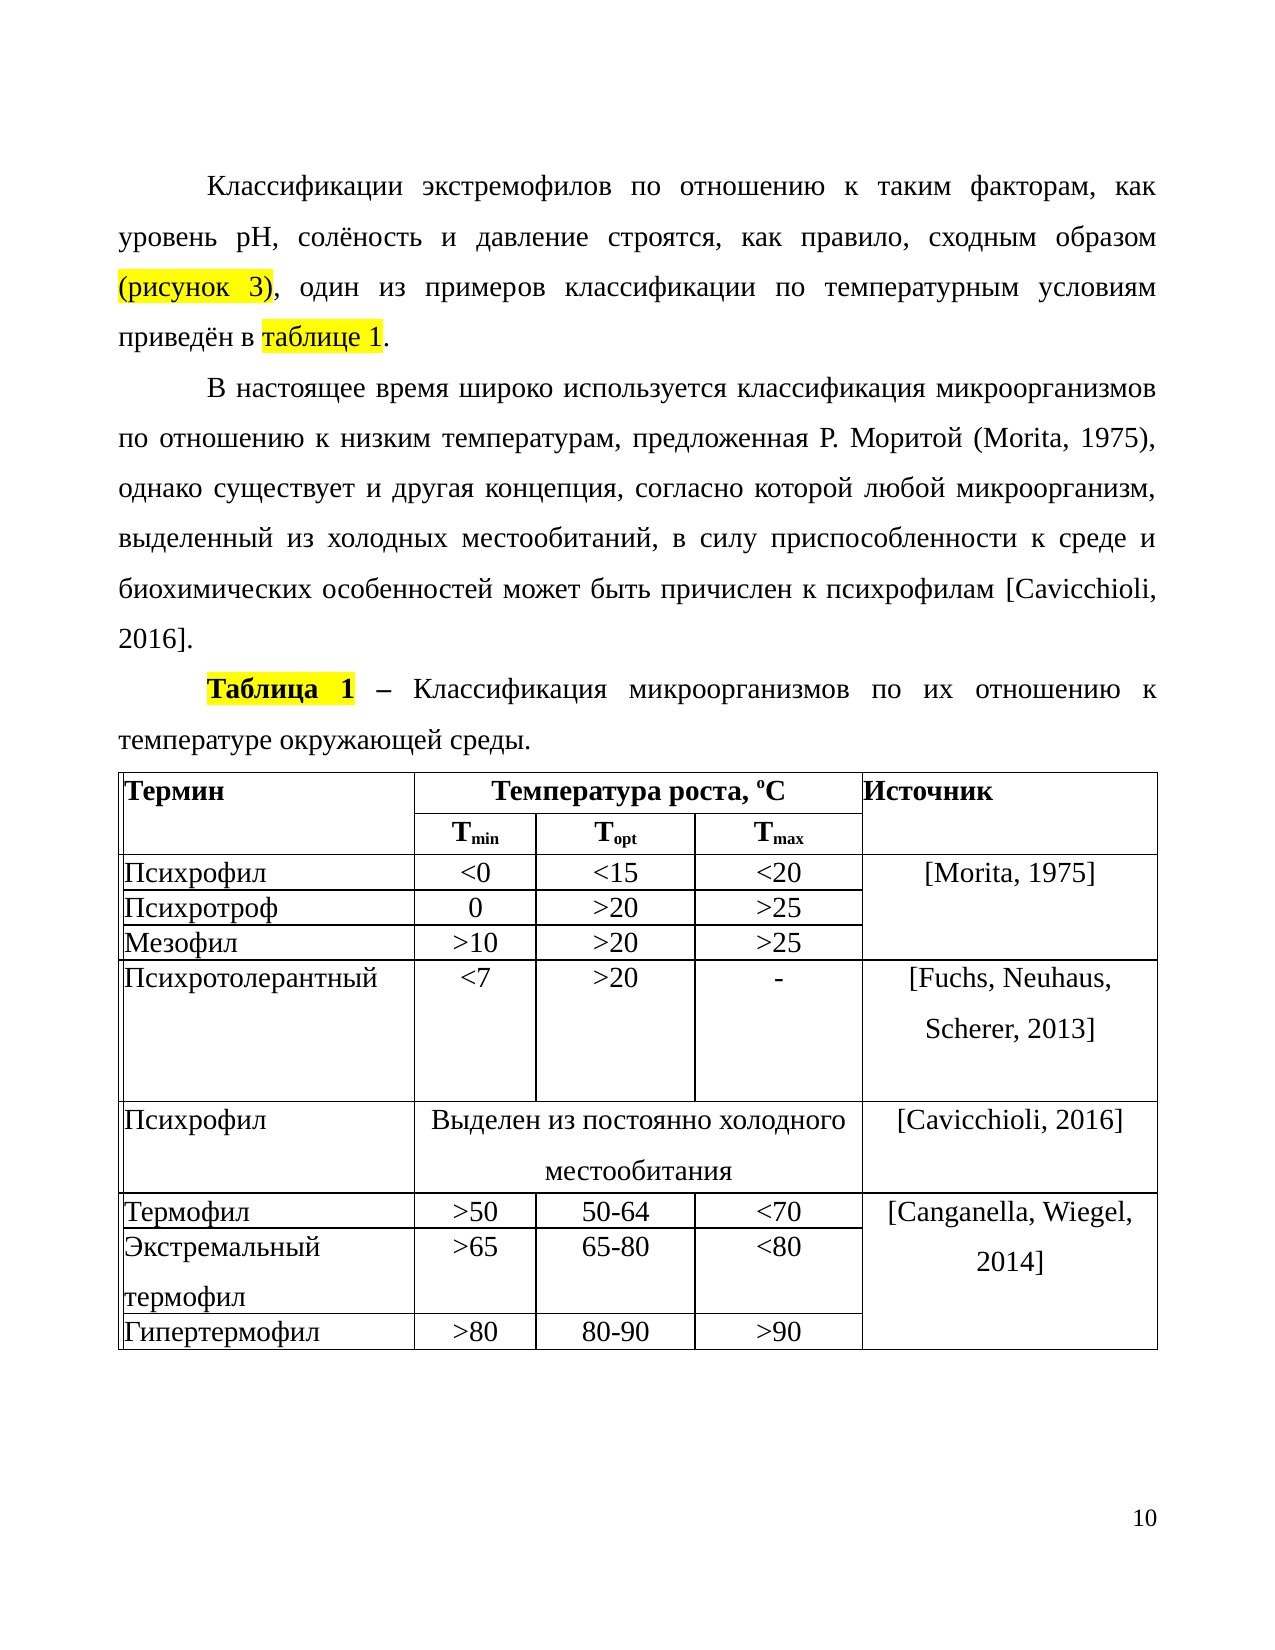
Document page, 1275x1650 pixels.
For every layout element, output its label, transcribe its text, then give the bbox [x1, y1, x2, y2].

table_cell Психротроф [124, 891, 414, 924]
table_cell >80 [415, 1314, 535, 1349]
table_cell <7 [415, 961, 535, 1101]
table_cell Экстремальный термофил [124, 1229, 414, 1313]
table_header Температура роста, oC [415, 773, 862, 813]
table_header Термин [124, 773, 414, 854]
table_cell Topt [537, 814, 694, 854]
table_cell [Morita, 1975]⁠ [863, 855, 1157, 959]
table_cell - [696, 961, 862, 1101]
table_cell <0 [415, 855, 535, 889]
table_cell [119, 1102, 123, 1192]
table_header Источник [863, 773, 1157, 854]
table_cell [Cavicchioli, 2016]⁠ [863, 1102, 1157, 1192]
table_cell [119, 855, 123, 959]
table_cell Мезофил [124, 926, 414, 959]
table_cell >20 [537, 926, 694, 959]
table_cell [119, 961, 123, 1101]
table_cell <80 [696, 1229, 862, 1313]
table_cell >10 [415, 926, 535, 959]
table_cell <15 [537, 855, 694, 889]
table_cell >20 [537, 961, 694, 1101]
table_header [119, 773, 123, 854]
table_cell Психрофил [124, 1102, 414, 1192]
table_cell Выделен из постоянно холодного местообитания [415, 1102, 862, 1192]
table_cell <70 [696, 1194, 862, 1227]
text Таблица 1 – Классификация микроорганизмов по их отношению к температуре окружающей среды. [118, 672, 1157, 755]
table_cell Tmin [415, 814, 535, 854]
text В настоящее время широко используется классификация микроорганизмов по отношению к низким температурам, предложенная Р. Моритой (Morita, 1975), однако существует и другая концепция, согласно которой любой микроорганизм, выделенный из холодных местообитаний, в силу приспособленности к среде и биохимических особенностей может быть причислен к психрофилам [Cavicchioli, 2016]⁠. [118, 370, 1157, 655]
table_cell [119, 1194, 123, 1349]
table_cell 65-80 [537, 1229, 694, 1313]
table_cell 80-90 [537, 1314, 694, 1349]
table_cell Психротолерантный [124, 961, 414, 1101]
table_cell Гипертермофил [124, 1314, 414, 1349]
table_cell [Canganella, Wiegel, 2014]⁠ [863, 1194, 1157, 1349]
table_cell >20 [537, 891, 694, 924]
table_cell >50 [415, 1194, 535, 1227]
table_cell >25 [696, 891, 862, 924]
table_cell >90 [696, 1314, 862, 1349]
table_cell [Fuchs, Neuhaus, Scherer, 2013]⁠ [863, 961, 1157, 1101]
table_cell 50-64 [537, 1194, 694, 1227]
table_cell Психрофил [124, 855, 414, 889]
table_cell <20 [696, 855, 862, 889]
table_cell >65 [415, 1229, 535, 1313]
table_cell >25 [696, 926, 862, 959]
table_cell 0 [415, 891, 535, 924]
text Классификации экстремофилов по отношению к таким факторам, как уровень pH, солёность и давление строятся, как правило, сходным образом (рисунок 3), один из примеров классификации по температурным условиям приведён в таблице 1. [118, 168, 1157, 353]
table_cell Tmax [696, 814, 862, 854]
table_cell Термофил [124, 1194, 414, 1227]
